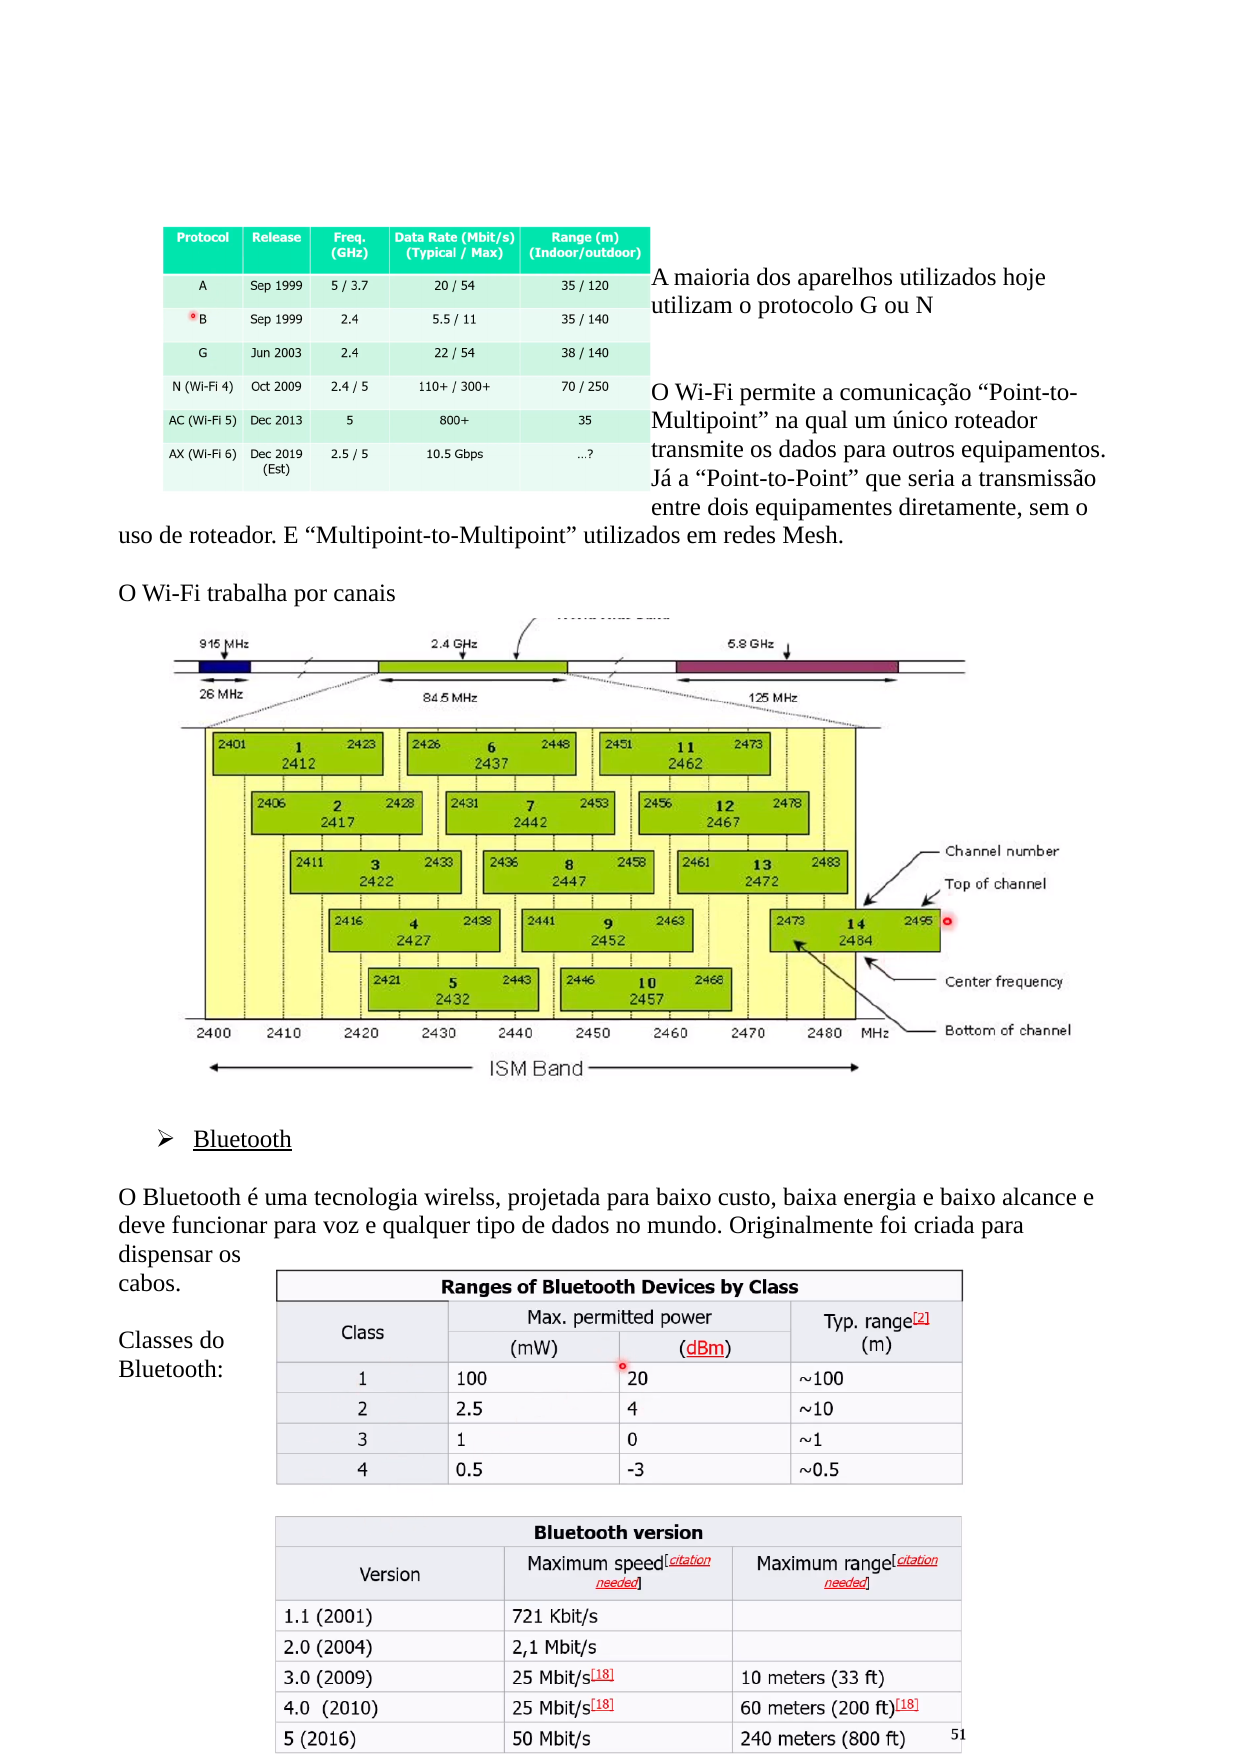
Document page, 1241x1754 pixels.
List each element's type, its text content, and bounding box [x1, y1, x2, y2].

text Classes do Bluetooth: [118, 1326, 273, 1383]
text O Wi-Fi permite a comunicação “Point-to-Multipoint” na qual um único roteador transmite os dados para outros equipamentos. Já a “Point-to-Point” que seria a transmissão entre dois equipamentes diretamente, sem o uso de roteador. E “Multipoint-to-Multipoint” utilizados em redes Mesh. [118, 377, 1122, 549]
text [118, 262, 160, 319]
picture [160, 226, 651, 494]
text O Bluetooth é uma tecnologia wirelss, projetada para baixo custo, baixa energia e baixo alcance e deve funcionar para voz e qualquer tipo de dados no mundo. Originalmente foi criada para dispensar os cabos. [118, 1182, 1122, 1297]
picture [273, 1264, 967, 1754]
text [967, 1326, 1122, 1383]
text O Wi-Fi trabalha por canais [118, 578, 1122, 607]
picture [164, 618, 1076, 1103]
text A maioria dos aparelhos utilizados hoje utilizam o protocolo G ou N [651, 262, 1122, 319]
list Bluetooth [156, 1124, 1122, 1153]
